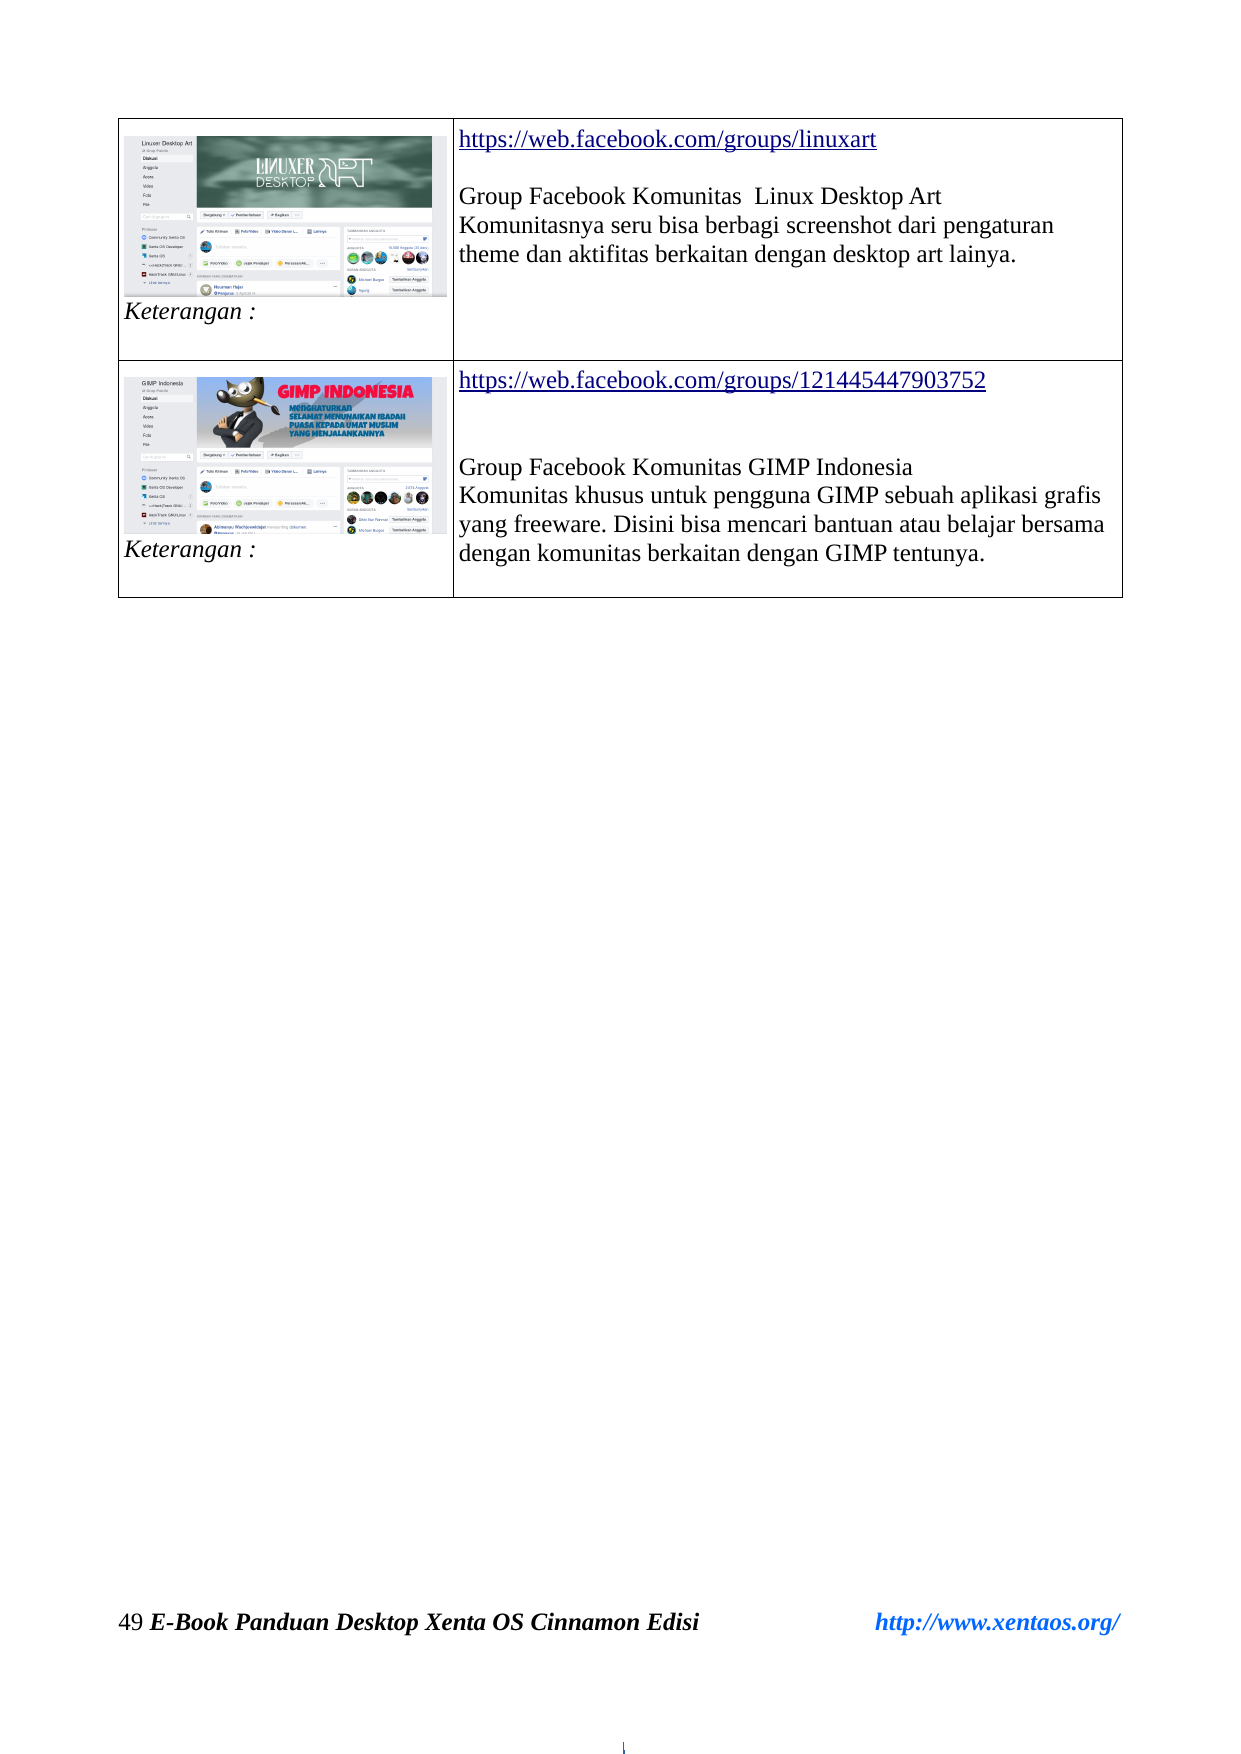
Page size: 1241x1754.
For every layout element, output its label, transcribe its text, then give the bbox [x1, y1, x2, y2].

table_cell [119, 119, 453, 359]
table_cell https://web.facebook.com/groups/121445447903752 Group Facebook Komunitas GIMP Indonesia Komunitas khusus untuk pengguna GIMP sebuah aplikasi grafis yang freeware. Disini bisa mencari bantuan atau belajar bersama dengan komunitas berkaitan dengan GIMP tentunya. [454, 361, 1122, 597]
table_cell [119, 361, 453, 597]
picture [123, 136, 447, 297]
table_cell https://web.facebook.com/groups/linuxart Group Facebook Komunitas Linux Desktop Art Komunitasnya seru bisa berbagi screenshot dari pengaturan theme dan aktifitas berkaitan dengan desktop art lainya. [454, 119, 1122, 359]
picture [123, 377, 447, 534]
